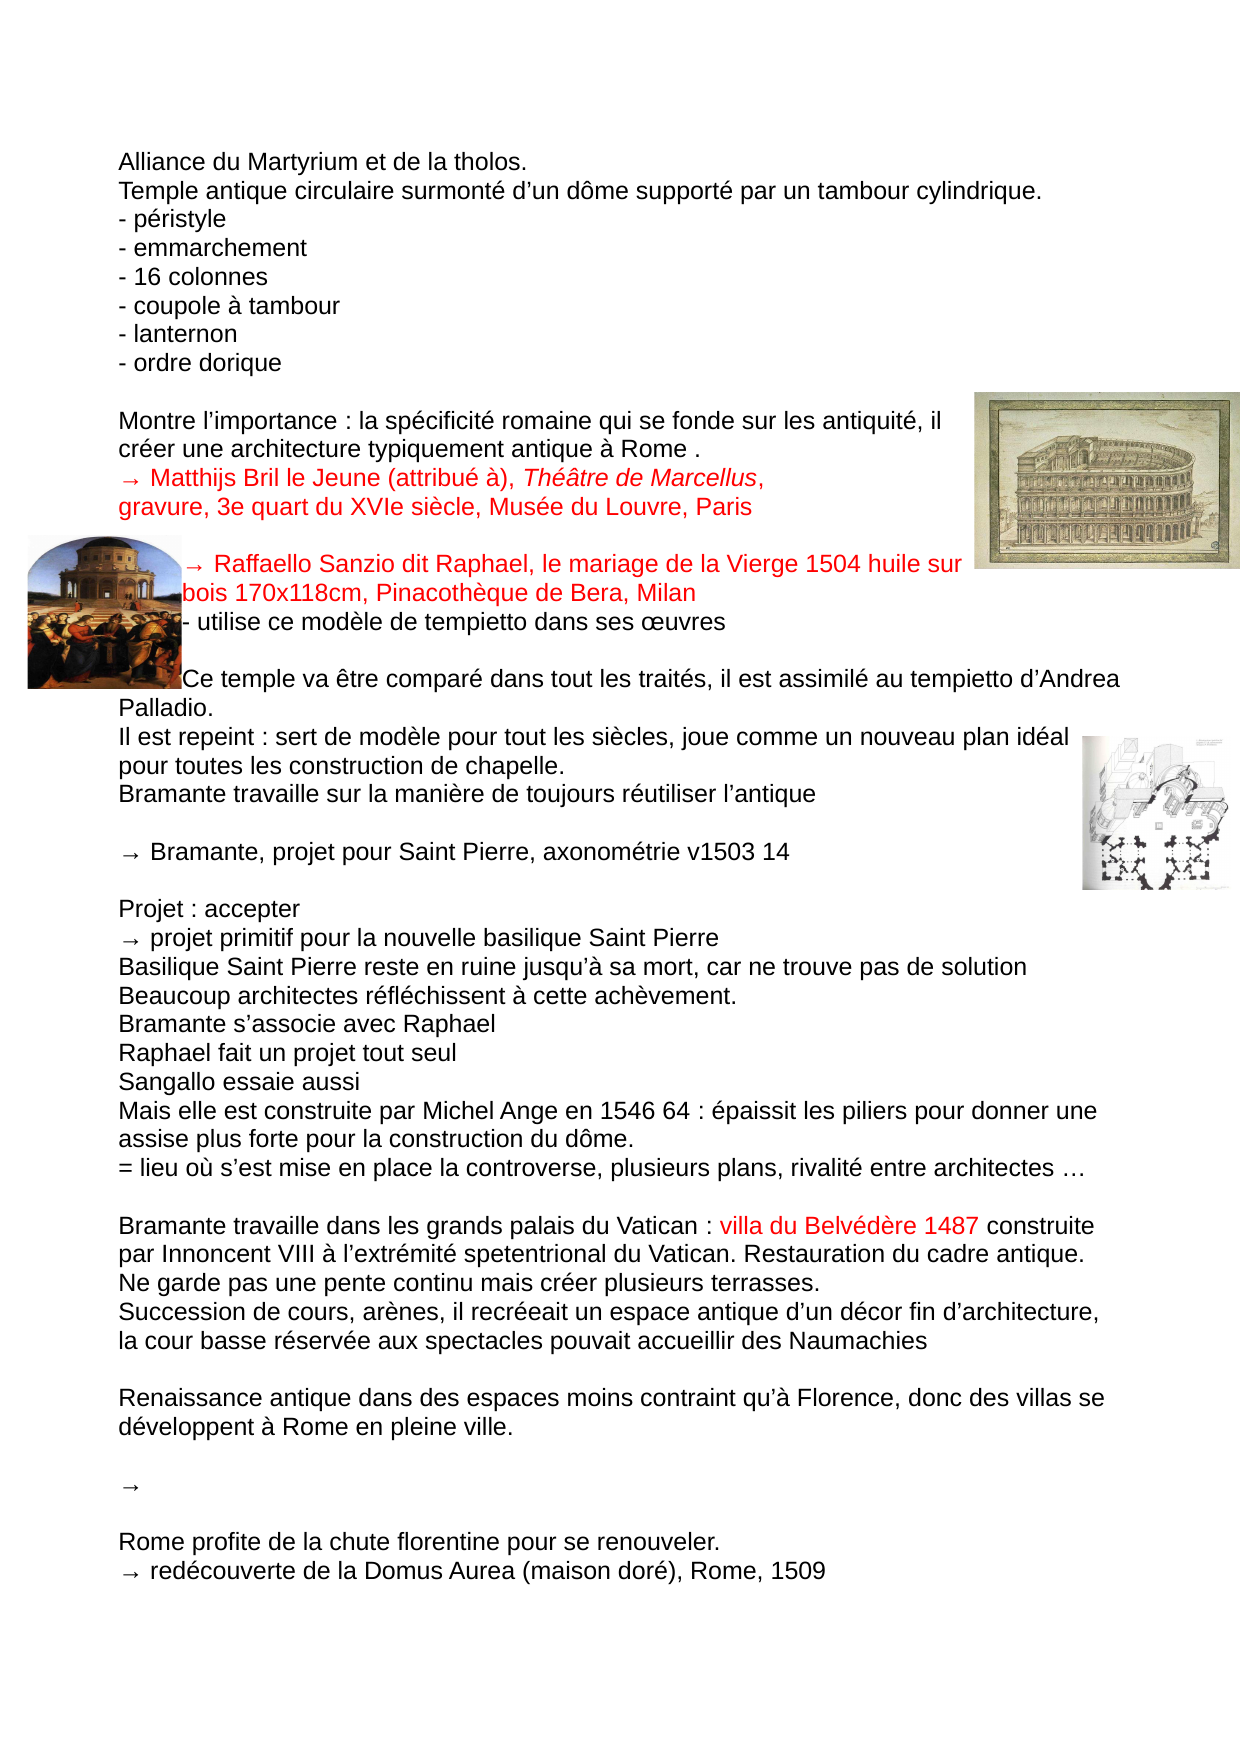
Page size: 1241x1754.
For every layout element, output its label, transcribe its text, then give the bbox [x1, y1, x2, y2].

text Temple antique circulaire surmonté d’un dôme supporté par un tambour cylindrique. [118, 176, 1122, 204]
text - emmarchement [118, 233, 1122, 262]
text → [118, 1469, 1122, 1498]
text - péristyle [118, 204, 1122, 233]
text Alliance du Martyrium et de la tholos. [118, 147, 1122, 176]
text → Raffaello Sanzio dit Raphael, le mariage de la Vierge 1504 huile sur bois 170x118cm, Pinacothèque de Bera, Milan [182, 549, 1122, 607]
text Il est repeint : sert de modèle pour tout les siècles, joue comme un nouveau plan idéal pour toutes les construction de chapelle. [118, 722, 1122, 779]
text → redécouverte de la Domus Aurea (maison doré), Rome, 1509 [118, 1556, 1122, 1584]
text Projet : accepter [118, 894, 1122, 923]
text Montre l’importance : la spécificité romaine qui se fonde sur les antiquité, il créer une architecture typiquement antique à Rome . [118, 406, 974, 463]
text Ne garde pas une pente continu mais créer plusieurs terrasses. [118, 1268, 1122, 1297]
text Succession de cours, arènes, il recréeait un espace antique d’un décor fin d’architecture, la cour basse réservée aux spectacles pouvait accueillir des Naumachies [118, 1297, 1122, 1354]
text Beaucoup architectes réfléchissent à cette achèvement. [118, 981, 1122, 1009]
text → Bramante, projet pour Saint Pierre, axonométrie v1503 14 [118, 837, 1082, 866]
text Rome profite de la chute florentine pour se renouveler. [118, 1527, 1122, 1556]
picture [974, 392, 1240, 569]
text - utilise ce modèle de tempietto dans ses œuvres [182, 607, 1122, 636]
text Basilique Saint Pierre reste en ruine jusqu’à sa mort, car ne trouve pas de solution [118, 952, 1122, 981]
text Bramante travaille dans les grands palais du Vatican : villa du Belvédère 1487 construite par Innoncent VIII à l’extrémité spetentrional du Vatican. Restauration du cadre antique. [118, 1211, 1122, 1268]
picture [1082, 736, 1232, 890]
text - 16 colonnes [118, 262, 1122, 291]
picture [27, 535, 182, 689]
text → Matthijs Bril le Jeune (attribué à), Théâtre de Marcellus, [118, 463, 974, 492]
text Renaissance antique dans des espaces moins contraint qu’à Florence, donc des villas se développent à Rome en pleine ville. [118, 1383, 1122, 1441]
text Mais elle est construite par Michel Ange en 1546 64 : épaissit les piliers pour donner une assise plus forte pour la construction du dôme. [118, 1096, 1122, 1153]
text Ce temple va être comparé dans tout les traités, il est assimilé au tempietto d’Andrea Palladio. [118, 664, 1122, 722]
text - lanternon [118, 319, 1122, 348]
text = lieu où s’est mise en place la controverse, plusieurs plans, rivalité entre architectes … [118, 1153, 1122, 1182]
text Bramante travaille sur la manière de toujours réutiliser l’antique [118, 779, 1082, 808]
text - coupole à tambour [118, 291, 1122, 319]
text → projet primitif pour la nouvelle basilique Saint Pierre [118, 923, 1122, 952]
text Sangallo essaie aussi [118, 1067, 1122, 1096]
text Raphael fait un projet tout seul [118, 1038, 1122, 1067]
text - ordre dorique [118, 348, 1122, 377]
text gravure, 3e quart du XVIe siècle, Musée du Louvre, Paris [118, 492, 974, 521]
text Bramante s’associe avec Raphael [118, 1009, 1122, 1038]
